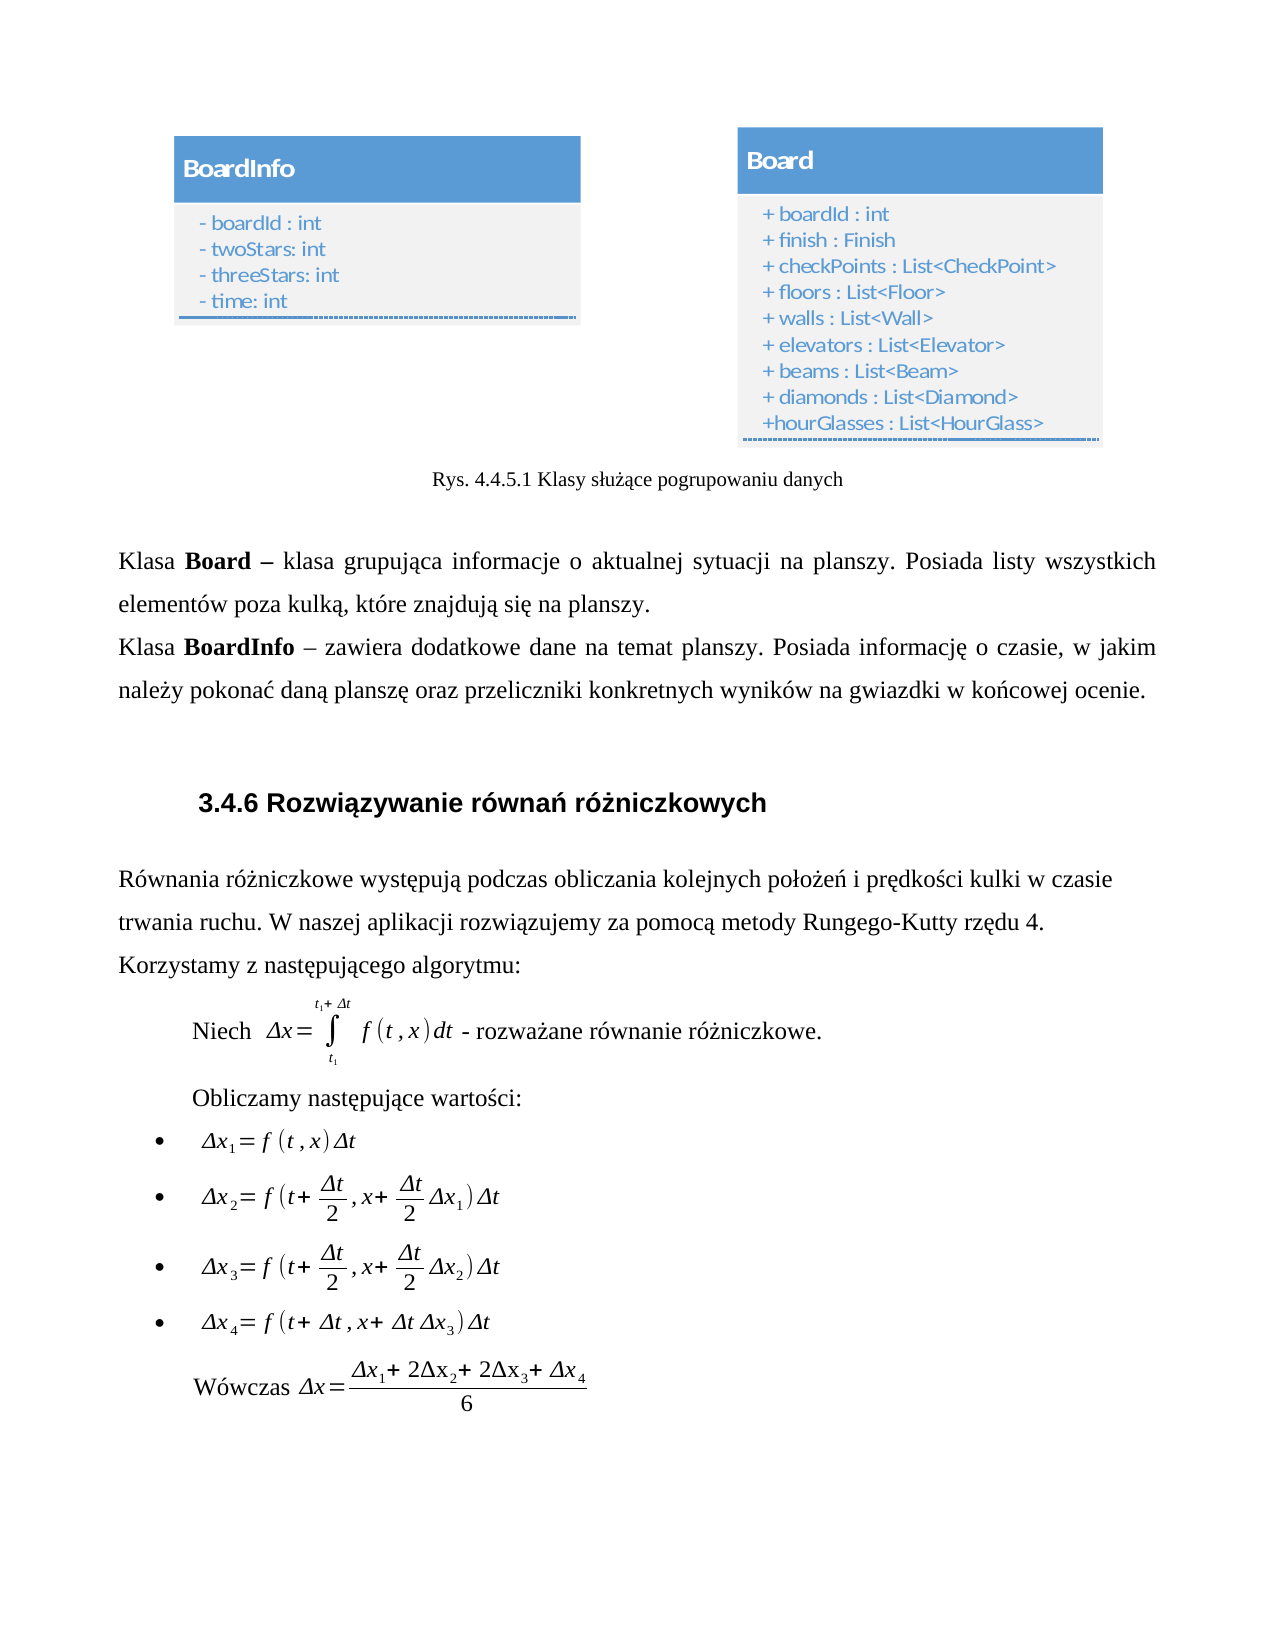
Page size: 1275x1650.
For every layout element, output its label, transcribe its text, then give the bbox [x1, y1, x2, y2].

text Klasa Board – klasa grupująca informacje o aktualnej sytuacji na planszy. Posiada listy wszystkich elementów poza kulką, które znajdują się na planszy. [118, 546, 1157, 618]
text Klasa BoardInfo – zawiera dodatkowe dane na temat planszy. Posiada informację o czasie, w jakim należy pokonać daną planszę oraz przeliczniki konkretnych wyników na gwiazdki w końcowej ocenie. [118, 632, 1157, 704]
list Wówczas [156, 1308, 1157, 1417]
text Rys. 4.4.5.1 Klasy służące pogrupowaniu danych [118, 131, 1157, 491]
subtitle Rozwiązywanie równań różniczkowych [191, 787, 1157, 818]
text Niech - rozważane równanie różniczkowe. Obliczamy następujące wartości: [118, 993, 1157, 1112]
text Równania różniczkowe występują podczas obliczania kolejnych położeń i prędkości kulki w czasie trwania ruchu. W naszej aplikacji rozwiązujemy za pomocą metody Rungego-Kutty rzędu 4. Korzystamy z następującego algorytmu: [118, 864, 1157, 979]
